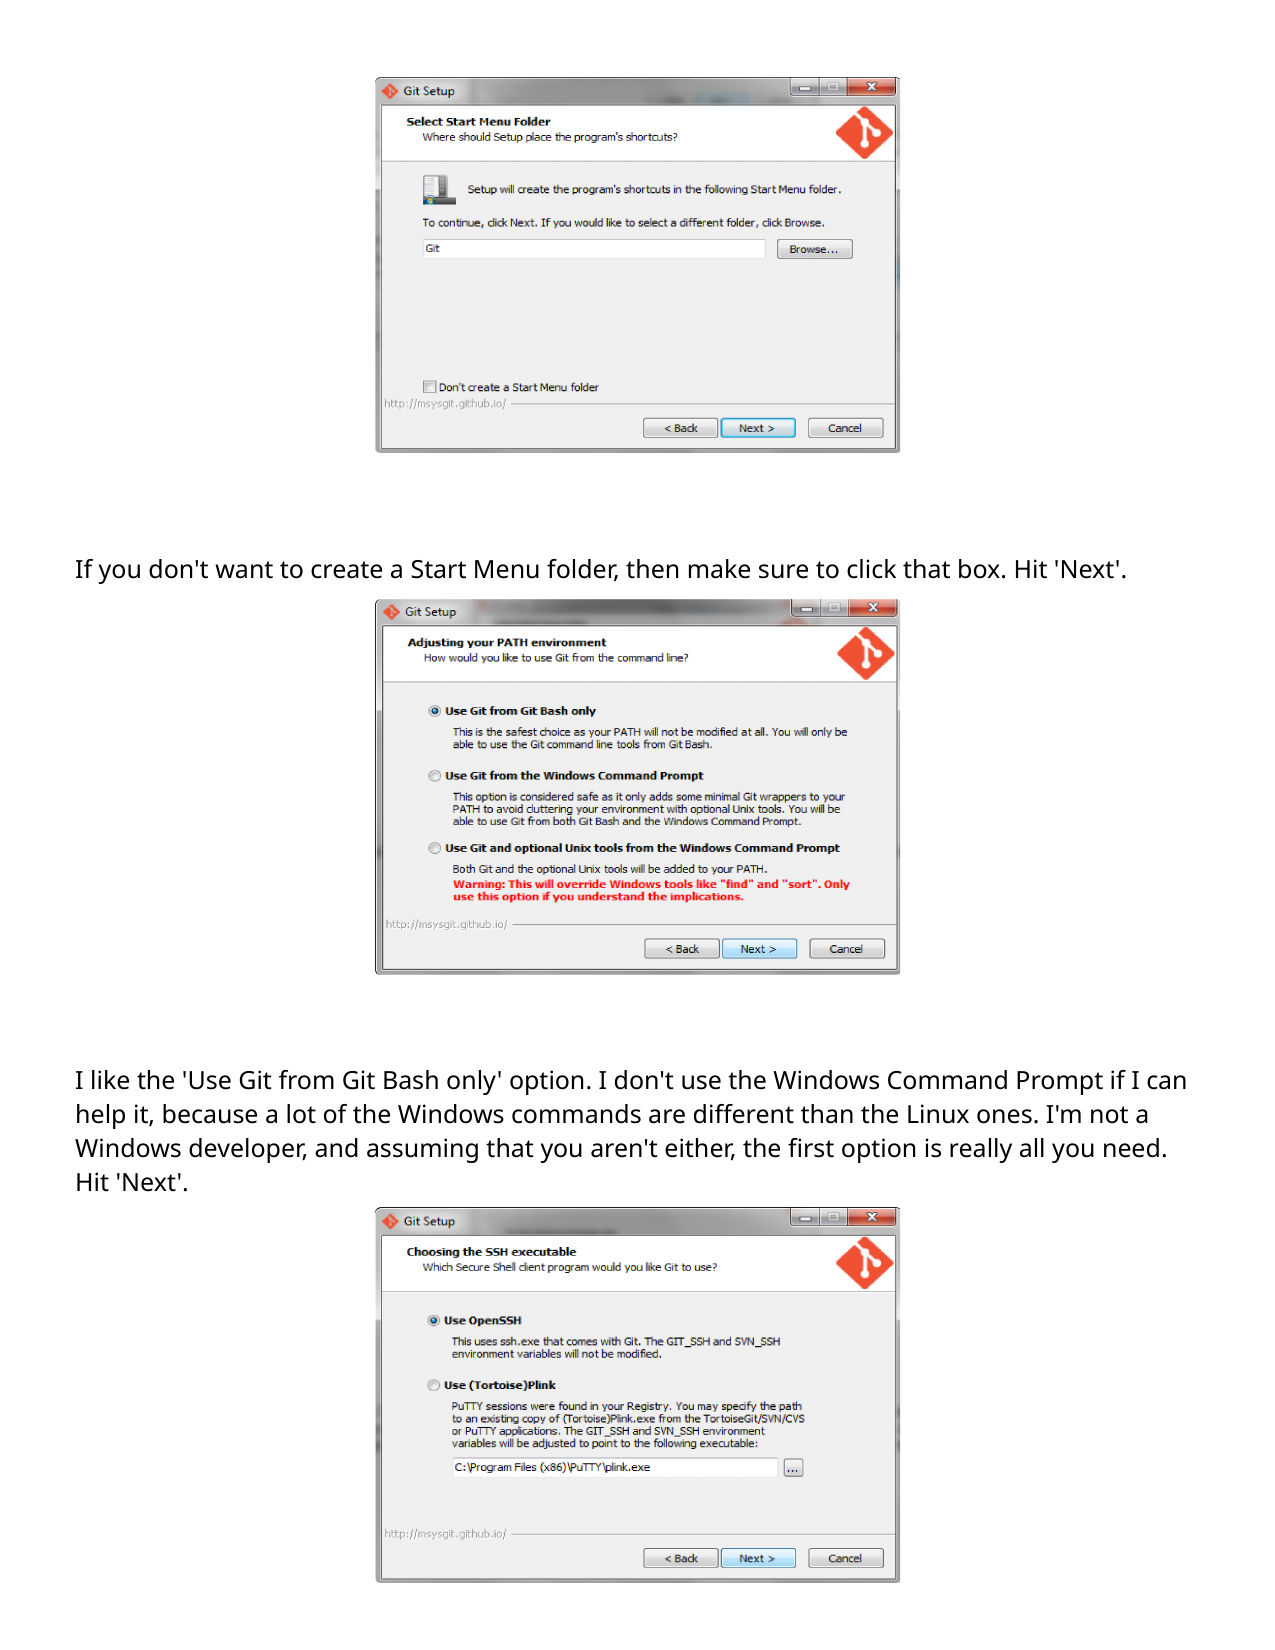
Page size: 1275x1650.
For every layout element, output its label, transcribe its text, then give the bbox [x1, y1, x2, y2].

picture [375, 77, 901, 453]
text I like the 'Use Git from Git Bash only' option. I don't use the Windows Command Prompt if I can help it, because a lot of the Windows commands are different than the Linux ones. I'm not a Windows developer, and assuming that you aren't either, the first option is really all you need. Hit 'Next'. [75, 1063, 1200, 1199]
picture [375, 599, 901, 975]
picture [375, 1207, 901, 1583]
text If you don't want to create a Start Menu folder, then make sure to click that box. Hit 'Next'. [75, 552, 1200, 586]
